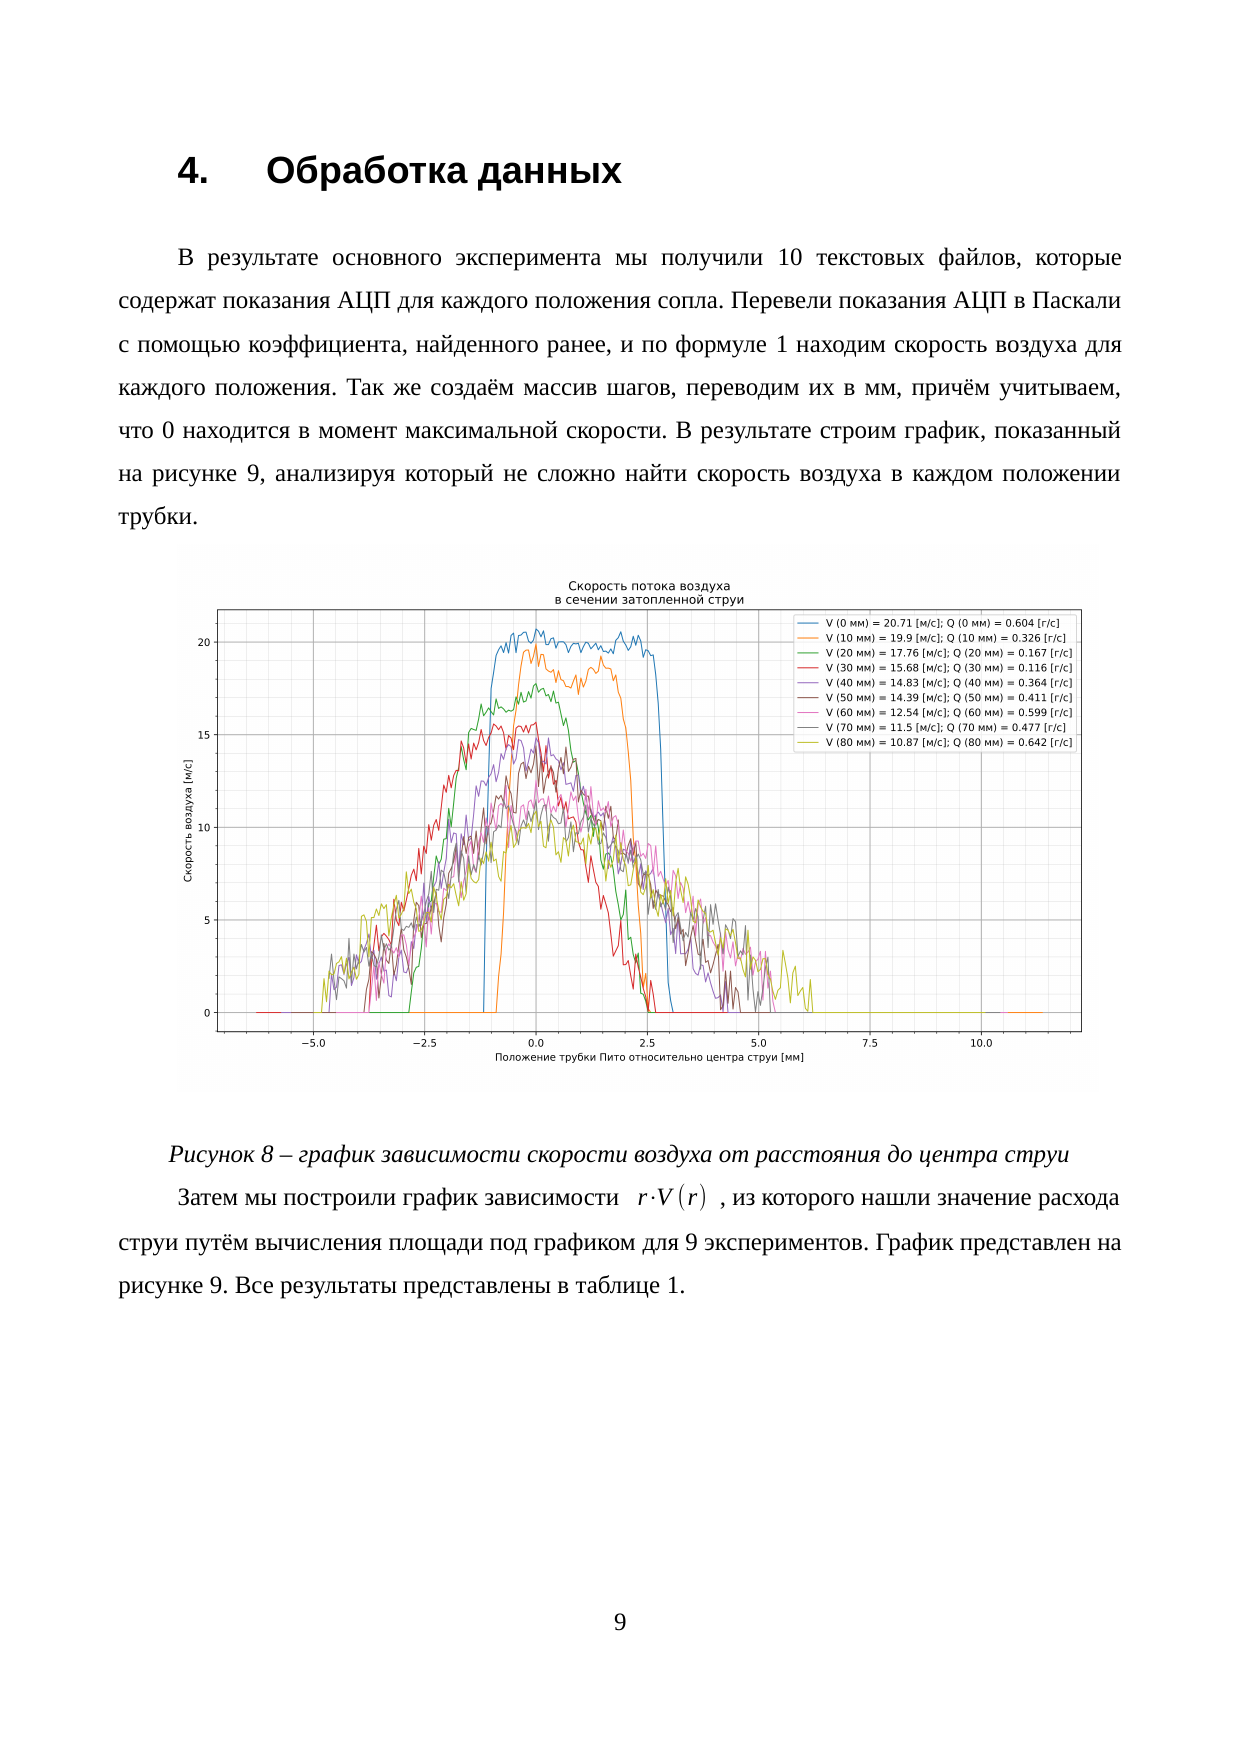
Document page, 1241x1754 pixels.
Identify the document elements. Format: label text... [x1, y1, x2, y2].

text Затем мы построили график зависимости , из которого нашли значение расхода струи путём вычисления площади под графиком для 9 экспериментов. График представлен на рисунке 9. Все результаты представлены в таблице 1. [118, 1182, 1122, 1299]
text Рисунок 8 – график зависимости скорости воздуха от расстояния до центра струи [118, 1139, 1122, 1168]
subtitle Обработка данных [118, 148, 1122, 191]
text В результате основного эксперимента мы получили 10 текстовых файлов, которые содержат показания АЦП для каждого положения сопла. Перевели показания АЦП в Паскали с помощью коэффициента, найденного ранее, и по формуле 1 находим скорость воздуха для каждого положения. Так же создаём массив шагов, переводим их в мм, причём учитываем, что 0 находится в момент максимальной скорости. В результате строим график, показанный на рисунке 9, анализируя который не сложно найти скорость воздуха в каждом положении трубки. [118, 242, 1122, 530]
